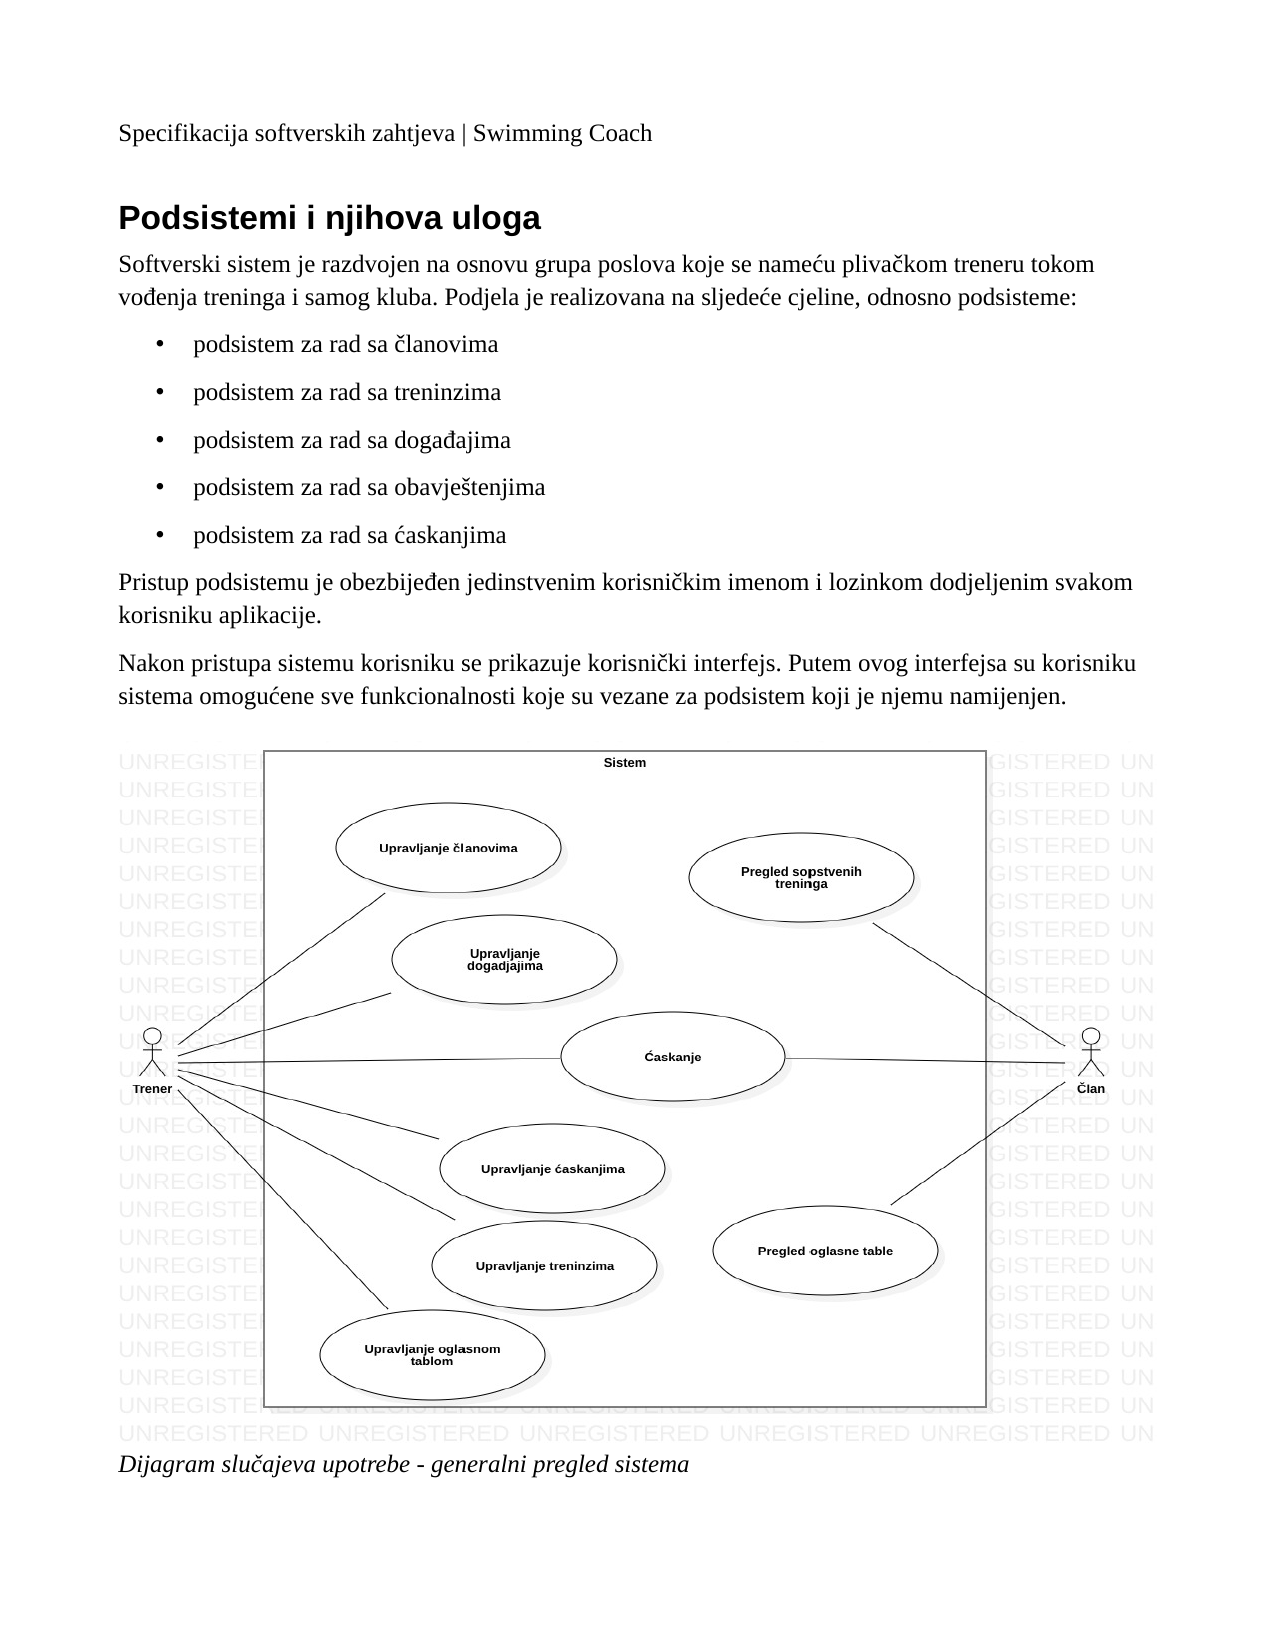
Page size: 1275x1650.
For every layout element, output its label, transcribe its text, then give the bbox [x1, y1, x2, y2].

text Pristup podsistemu je obezbijeđen jedinstvenim korisničkim imenom i lozinkom dodjeljenim svakom korisniku aplikacije. [118, 567, 1157, 629]
text Dijagram slučajeva upotrebe - generalni pregled sistema [118, 1444, 1157, 1478]
text Softverski sistem je razdvojen na osnovu grupa poslova koje se nameću plivačkom treneru tokom vođenja treninga i samog kluba. Podjela je realizovana na sljedeće cjeline, odnosno podsisteme: [118, 249, 1157, 311]
list podsistem za rad sa treninzima [156, 377, 1157, 406]
subtitle Podsistemi i njihova uloga [118, 198, 1157, 236]
list podsistem za rad sa ćaskanjima [156, 520, 1157, 549]
list podsistem za rad sa članovima [156, 329, 1157, 358]
text Nakon pristupa sistemu korisniku se prikazuje korisnički interfejs. Putem ovog interfejsa su korisniku sistema omogućene sve funkcionalnosti koje su vezane za podsistem koji je njemu namijenjen. [118, 648, 1157, 710]
list podsistem za rad sa događajima [156, 425, 1157, 453]
picture [118, 741, 1157, 1444]
list podsistem za rad sa obavještenjima [156, 472, 1157, 501]
